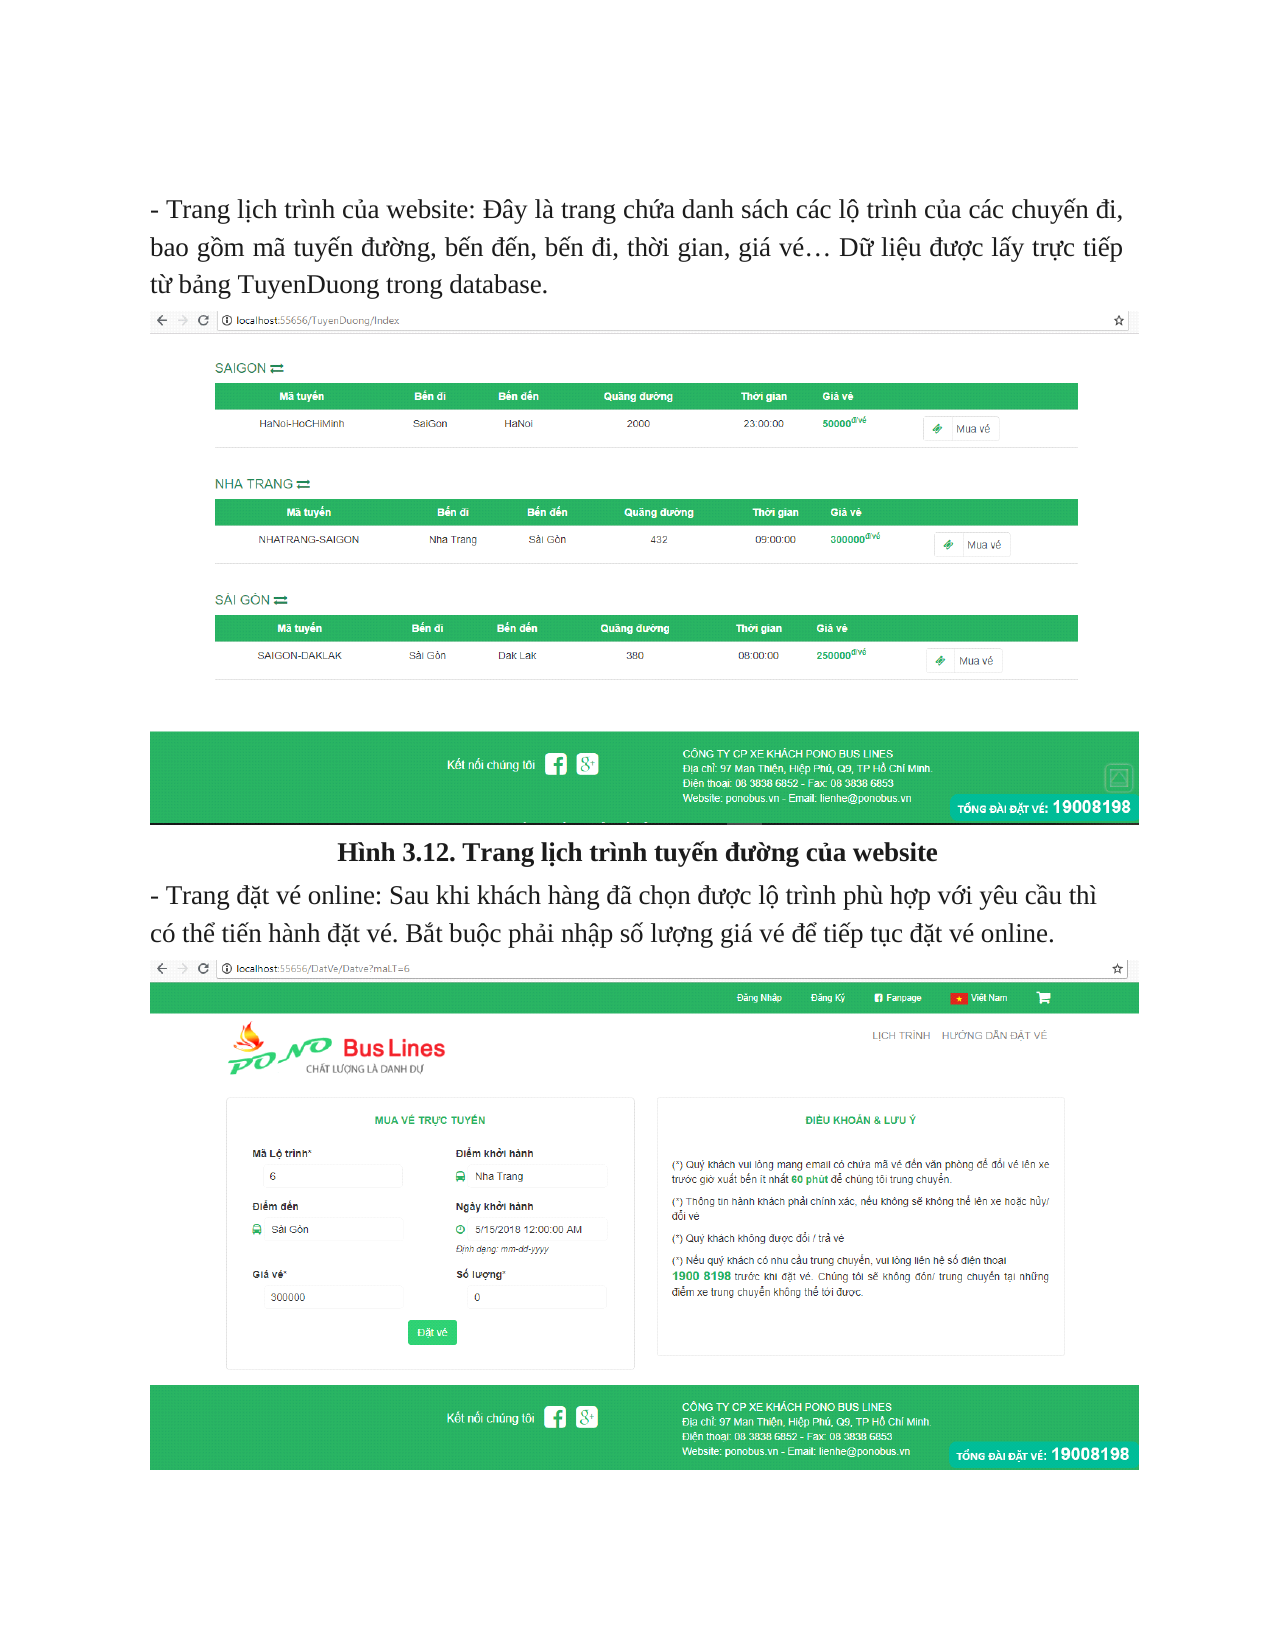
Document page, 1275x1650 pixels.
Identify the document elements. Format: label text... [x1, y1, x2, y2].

text - Trang đặt vé online: Sau khi khách hàng đã chọn được lộ trình phù hợp với yêu cầu thì có thể tiến hành đặt vé. Bắt buộc phải nhập số lượng giá vé để tiếp tục đặt vé online. [150, 879, 1125, 948]
text Hình 3.12. Trang lịch trình tuyến đường của website [150, 836, 1125, 867]
text - Trang lịch trình của website: Đây là trang chứa danh sách các lộ trình của các chuyến đi, bao gồm mã tuyến đường, bến đến, bến đi, thời gian, giá vé… Dữ liệu được lấy trực tiếp từ bảng TuyenDuong trong database. [150, 193, 1125, 299]
